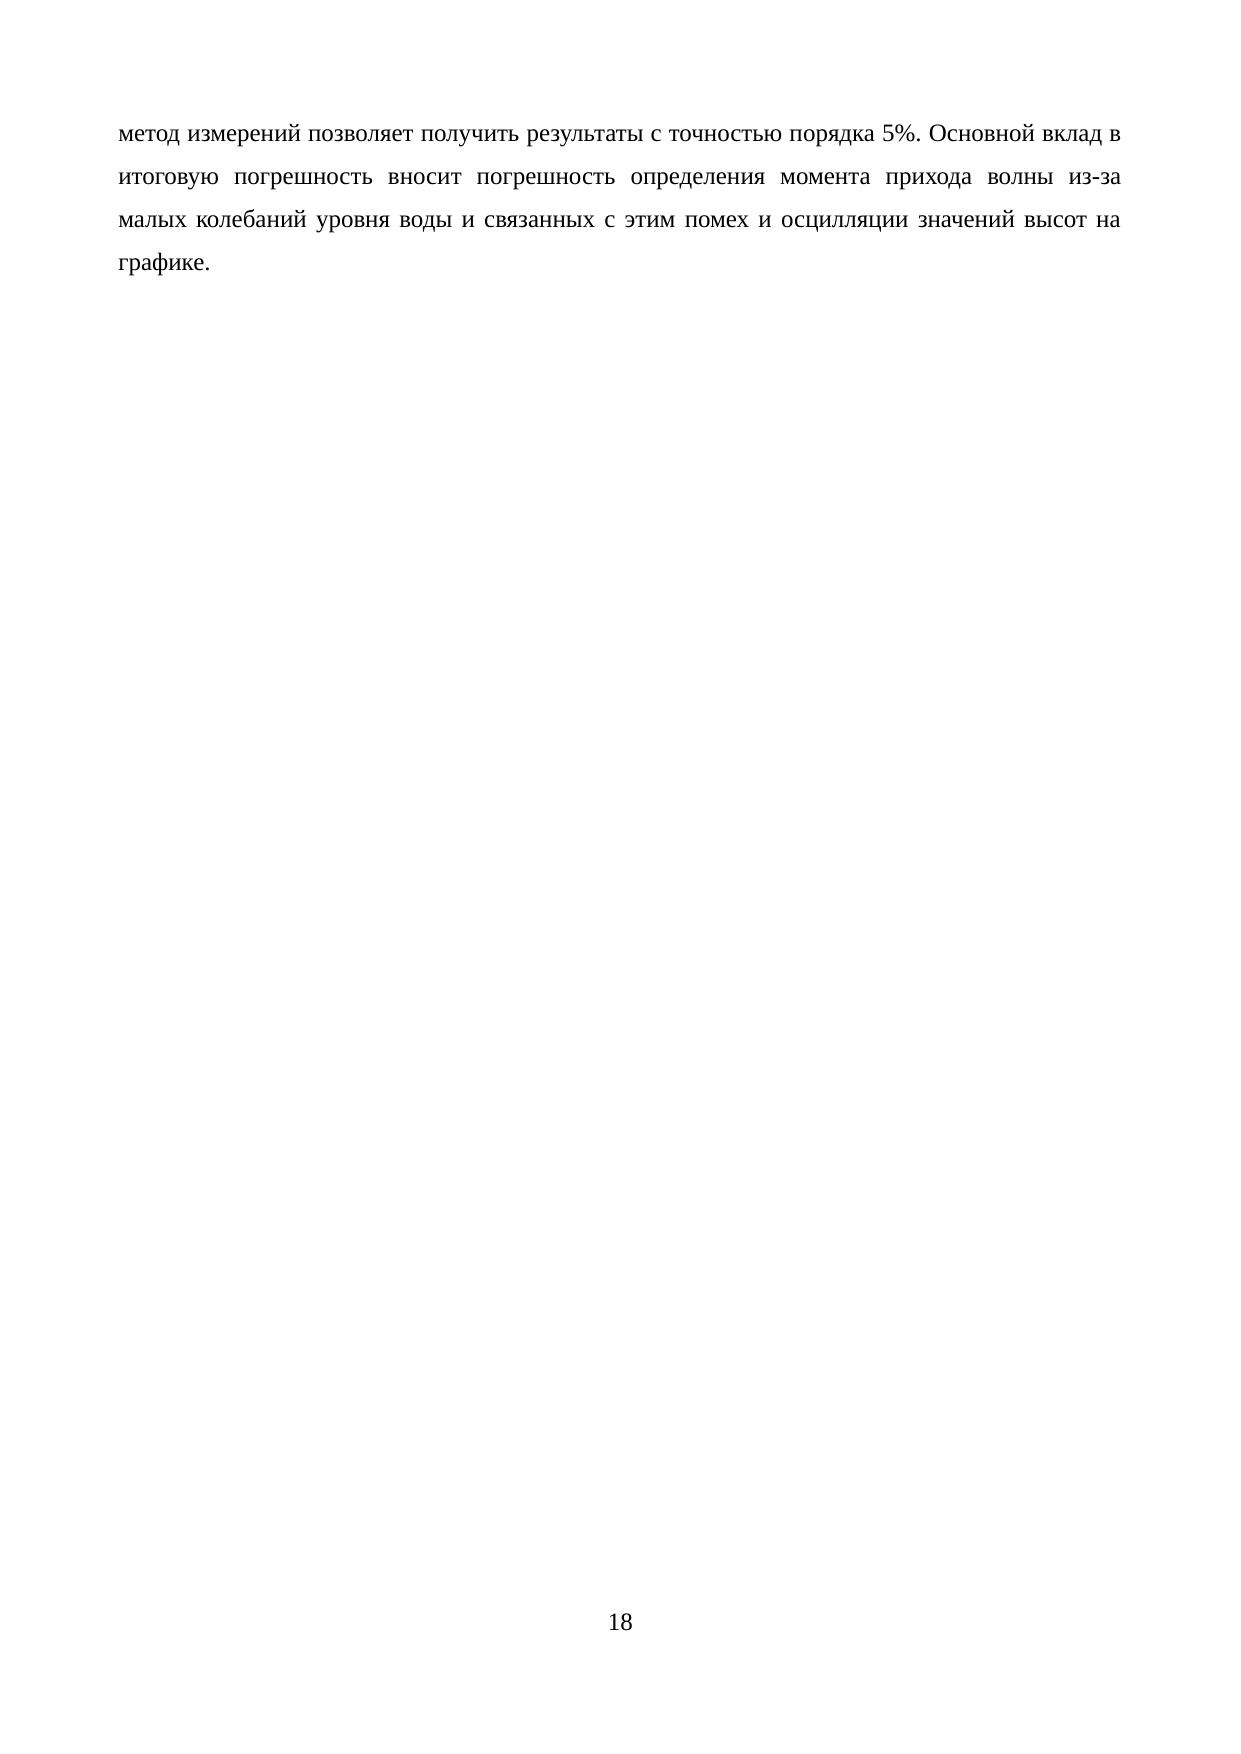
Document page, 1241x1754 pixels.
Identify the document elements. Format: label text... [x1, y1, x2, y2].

text метод измерений позволяет получить результаты с точностью порядка 5%. Основной вклад в итоговую погрешность вносит погрешность определения момента прихода волны из-за малых колебаний уровня воды и связанных с этим помех и осцилляции значений высот на графике. [118, 118, 1122, 276]
